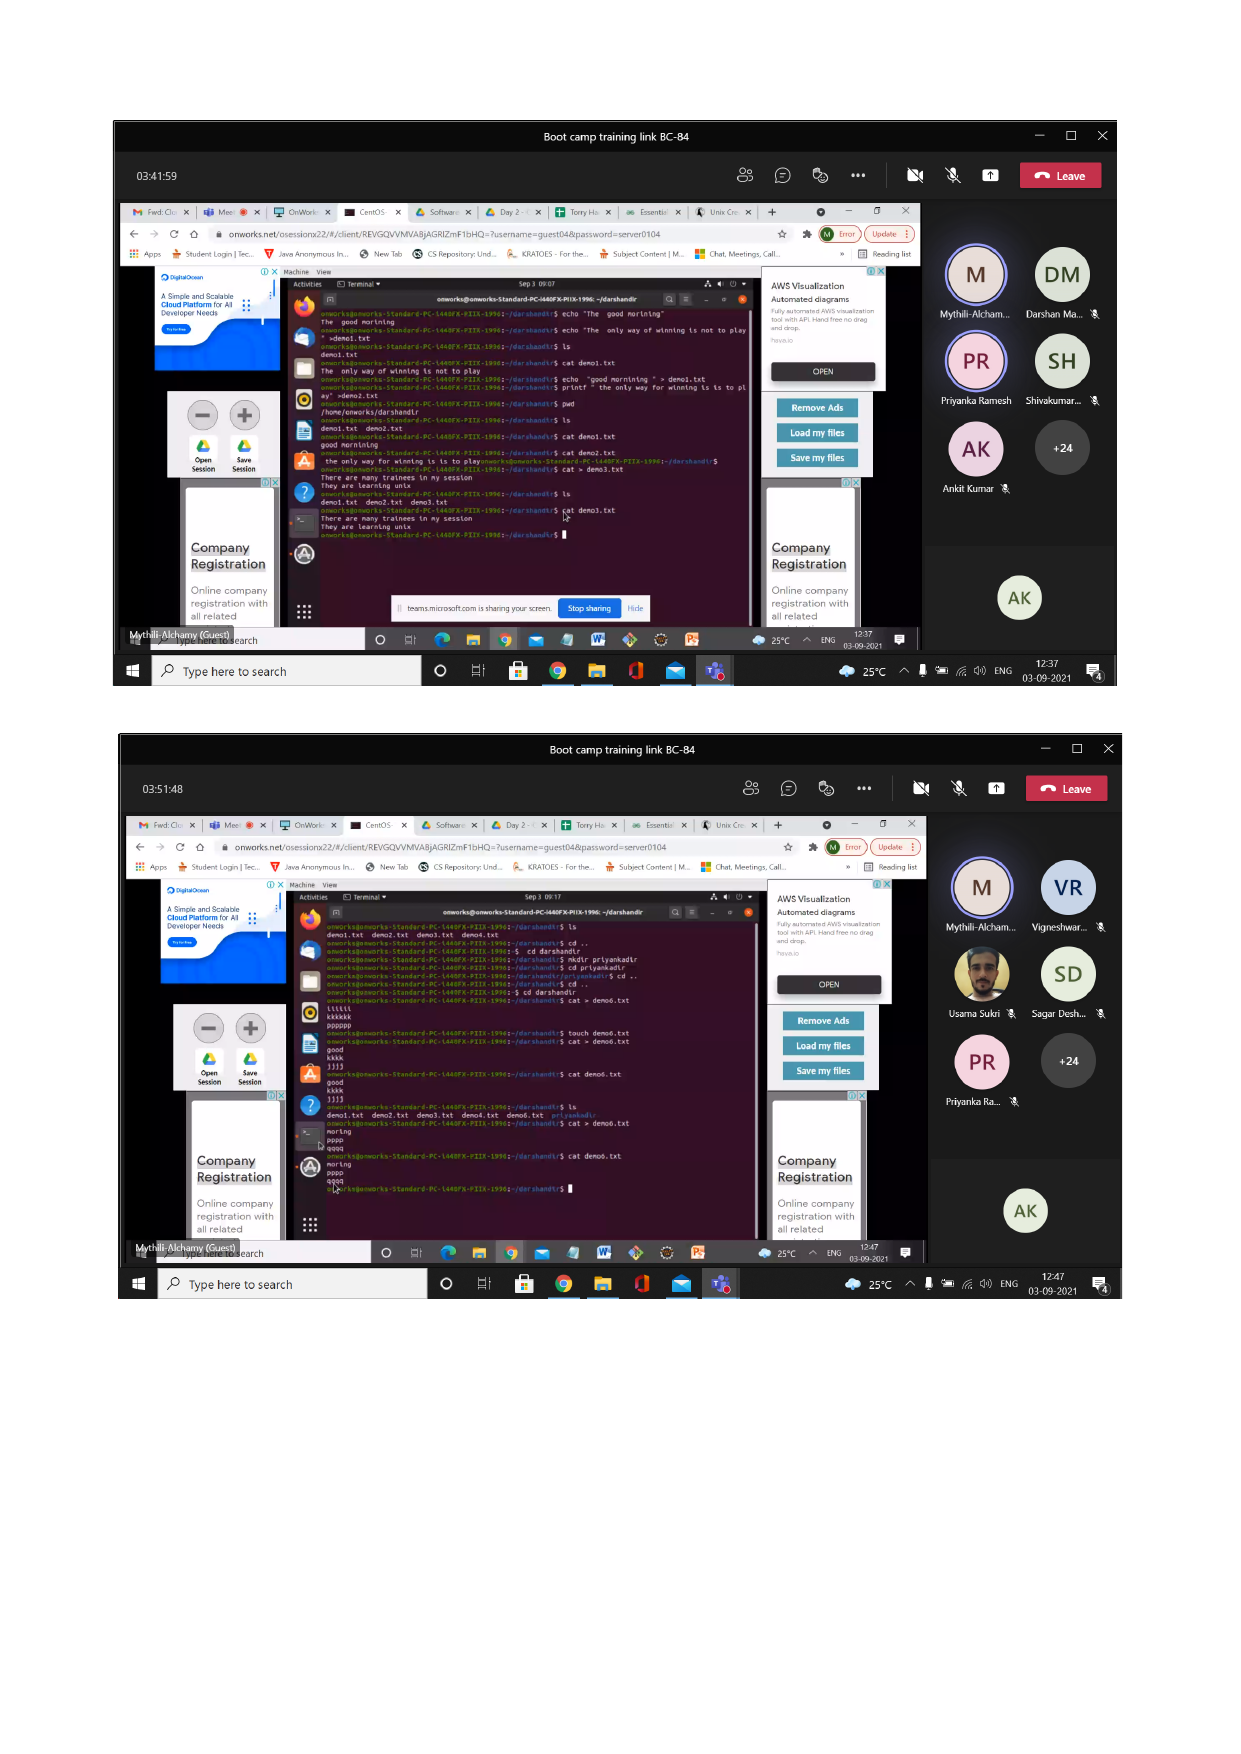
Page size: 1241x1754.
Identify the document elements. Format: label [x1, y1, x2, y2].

picture [112, 120, 1117, 686]
picture [118, 733, 1123, 1299]
